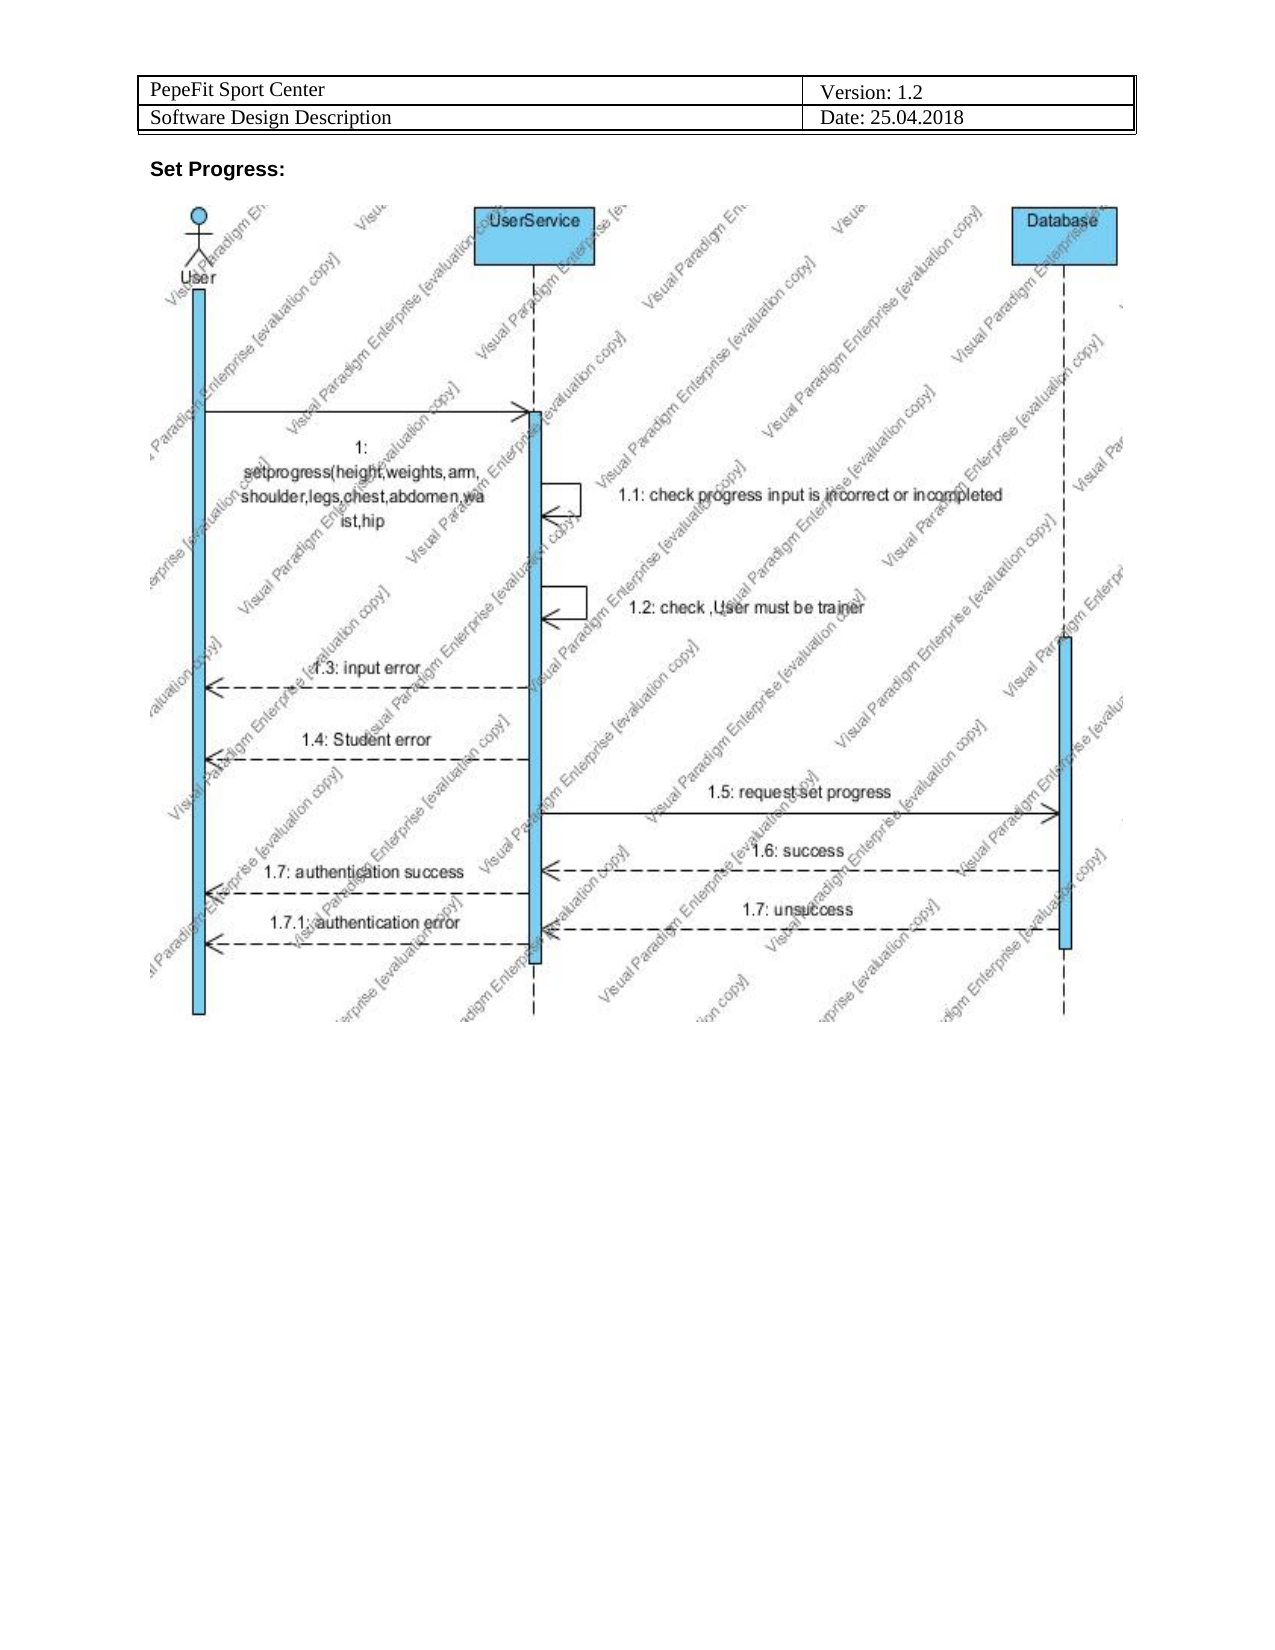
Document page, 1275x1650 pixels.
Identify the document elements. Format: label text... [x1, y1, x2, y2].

text Set Progress: [150, 157, 1254, 181]
picture [150, 205, 1123, 1022]
